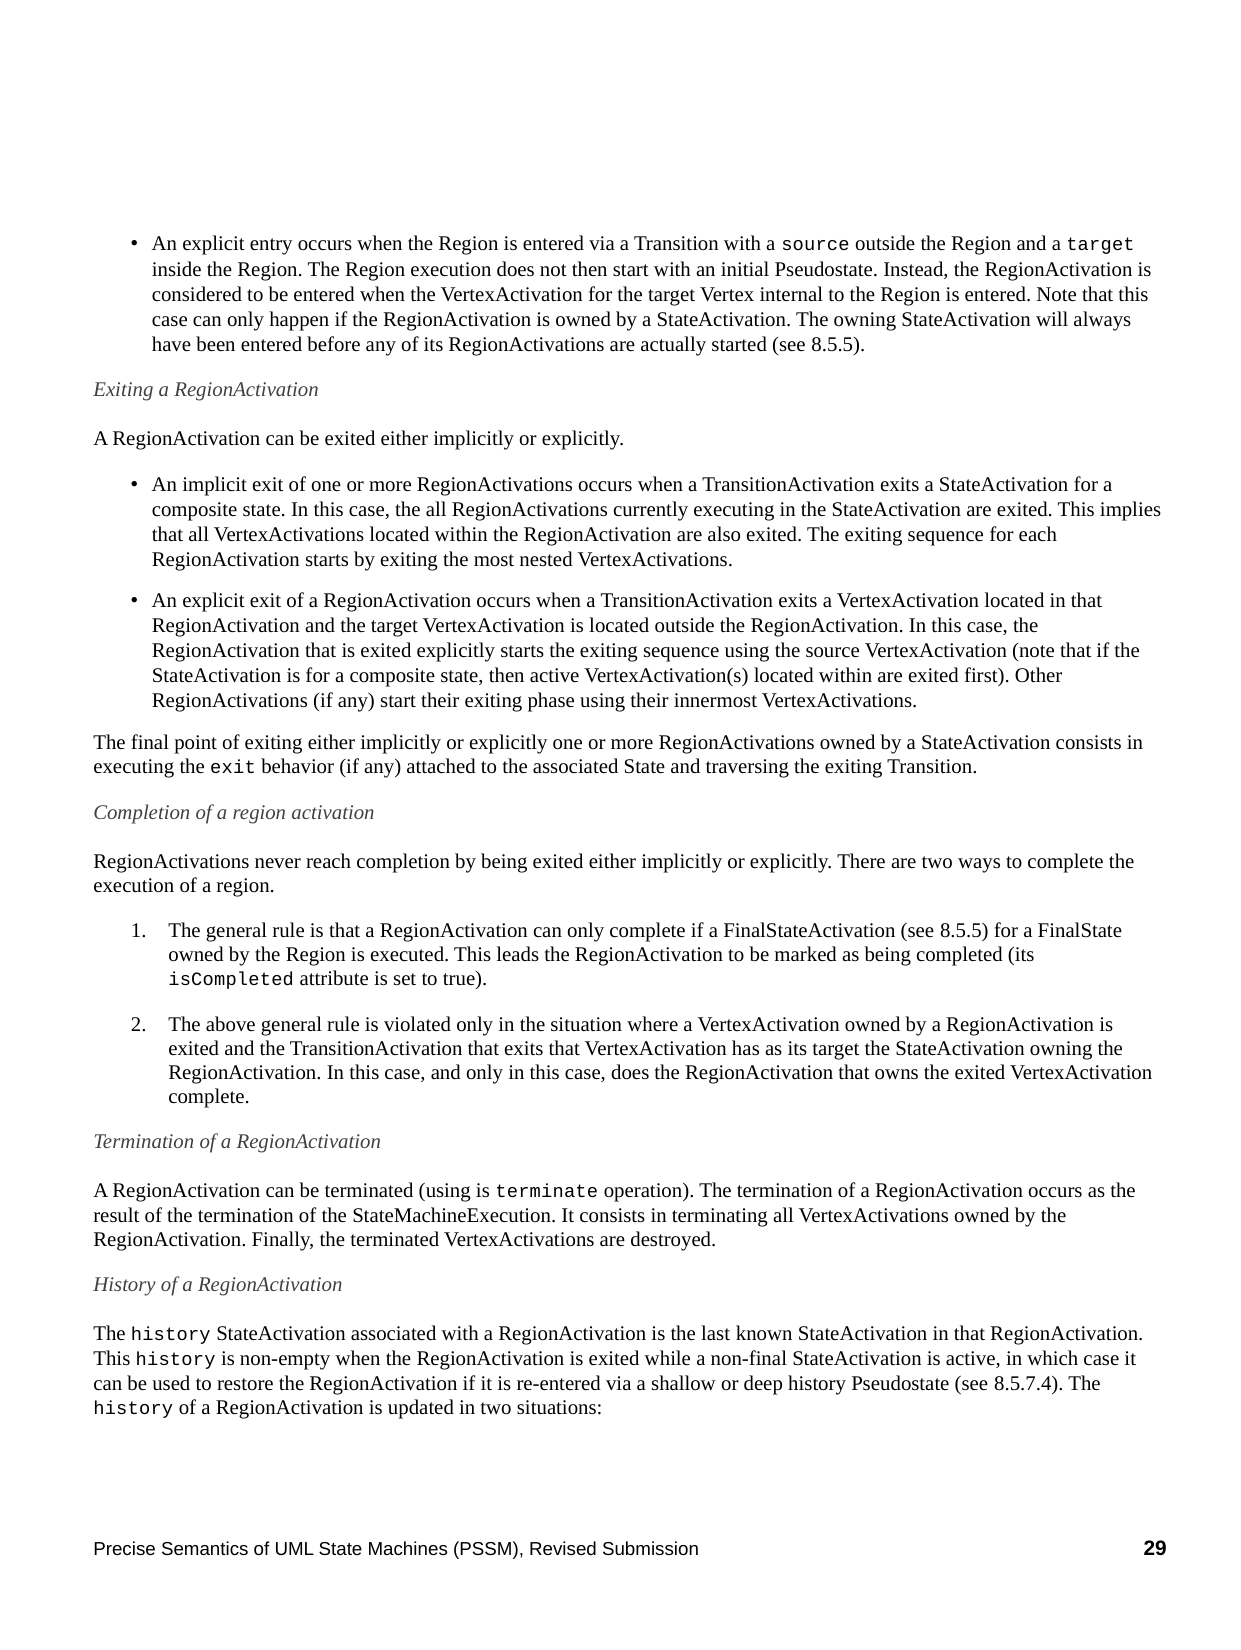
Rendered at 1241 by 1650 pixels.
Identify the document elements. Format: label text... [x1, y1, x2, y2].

list An explicit exit of a RegionActivation occurs when a TransitionActivation exits a VertexActivation located in that RegionActivation and the target VertexActivation is located outside the RegionActivation. In this case, the RegionActivation that is exited explicitly starts the exiting sequence using the source VertexActivation (note that if the StateActivation is for a composite state, then active VertexActivation(s) located within are exited first). Other RegionActivations (if any) start their exiting phase using their innermost VertexActivations. [131, 587, 1164, 712]
subtitle Exiting a RegionActivation [93, 377, 1164, 401]
text A RegionActivation can be exited either implicitly or explicitly. [93, 426, 1164, 450]
list An implicit exit of one or more RegionActivations occurs when a TransitionActivation exits a StateActivation for a composite state. In this case, the all RegionActivations currently executing in the StateActivation are exited. This implies that all VertexActivations located within the RegionActivation are also exited. The exiting sequence for each RegionActivation starts by exiting the most nested VertexActivations. [131, 471, 1164, 571]
list The general rule is that a RegionActivation can only complete if a FinalStateActivation (see 8.5.5) for a FinalState owned by the Region is executed. This leads the RegionActivation to be marked as being completed (its isCompleted attribute is set to true). [131, 918, 1164, 991]
text The final point of exiting either implicitly or explicitly one or more RegionActivations owned by a StateActivation consists in executing the exit behavior (if any) attached to the associated State and traversing the exiting Transition. [93, 729, 1164, 779]
subtitle Completion of a region activation [93, 800, 1164, 824]
subtitle Termination of a RegionActivation [93, 1129, 1164, 1153]
list An explicit entry occurs when the Region is entered via a Transition with a source outside the Region and a target inside the Region. The Region execution does not then start with an initial Pseudostate. Instead, the RegionActivation is considered to be entered when the VertexActivation for the target Vertex internal to the Region is entered. Note that this case can only happen if the RegionActivation is owned by a StateActivation. The owning StateActivation will always have been entered before any of its RegionActivations are actually started (see 8.5.5). [131, 231, 1164, 356]
text The history StateActivation associated with a RegionActivation is the last known StateActivation in that RegionActivation. This history is non-empty when the RegionActivation is exited while a non-final StateActivation is active, in which case it can be used to restore the RegionActivation if it is re-entered via a shallow or deep history Pseudostate (see 8.5.7.4). The history of a RegionActivation is updated in two situations: [93, 1321, 1164, 1420]
subtitle History of a RegionActivation [93, 1272, 1164, 1296]
list The above general rule is violated only in the situation where a VertexActivation owned by a RegionActivation is exited and the TransitionActivation that exits that VertexActivation has as its target the StateActivation owning the RegionActivation. In this case, and only in this case, does the RegionActivation that owns the exited VertexActivation complete. [131, 1012, 1164, 1108]
text A RegionActivation can be terminated (using is terminate operation). The termination of a RegionActivation occurs as the result of the termination of the StateMachineExecution. It consists in terminating all VertexActivations owned by the RegionActivation. Finally, the terminated VertexActivations are destroyed. [93, 1178, 1164, 1251]
text RegionActivations never reach completion by being exited either implicitly or explicitly. There are two ways to complete the execution of a region. [93, 849, 1164, 897]
